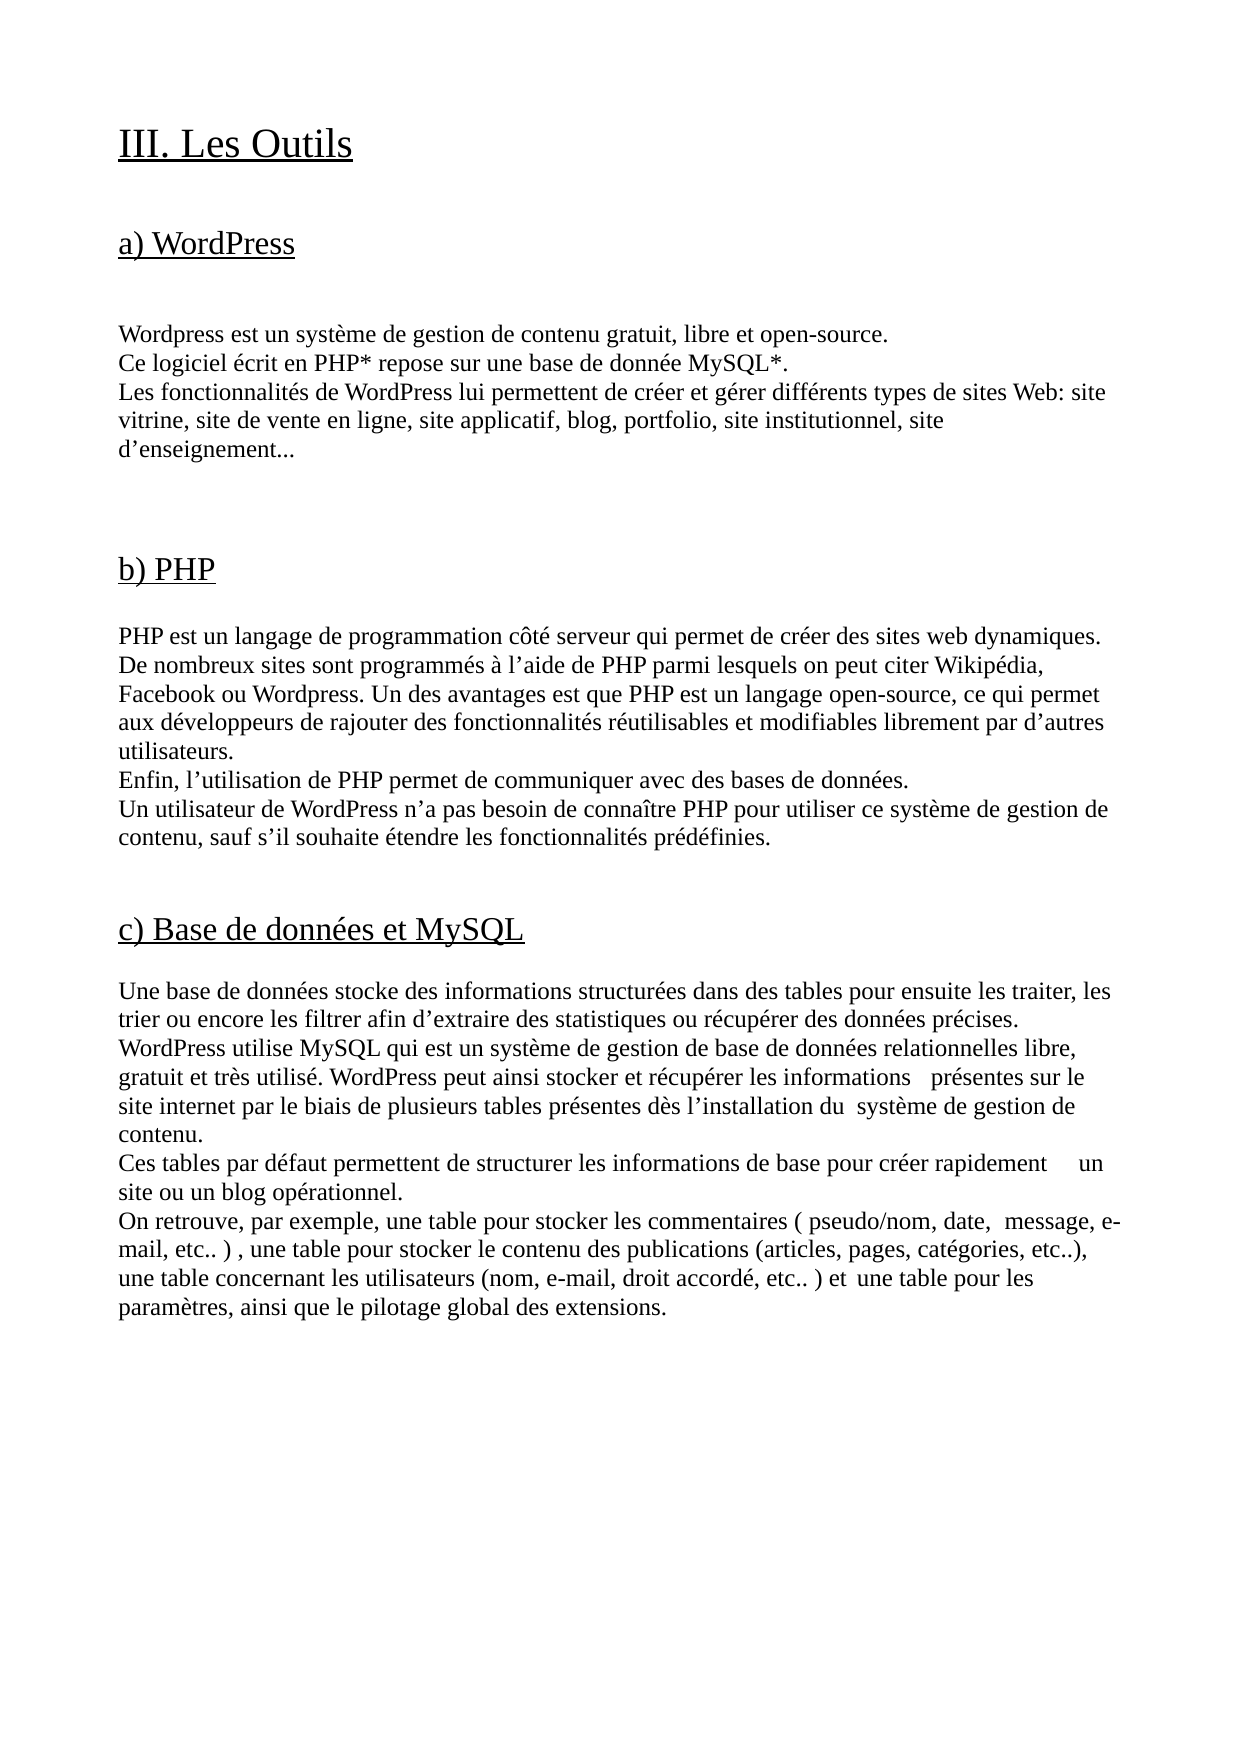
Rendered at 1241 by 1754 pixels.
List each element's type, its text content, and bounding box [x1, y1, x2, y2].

text On retrouve, par exemple, une table pour stocker les commentaires ( pseudo/nom, date, message, e-mail, etc.. ) , une table pour stocker le contenu des publications (articles, pages, catégories, etc..), une table concernant les utilisateurs (nom, e-mail, droit accordé, etc.. ) et une table pour les paramètres, ainsi que le pilotage global des extensions. [118, 1206, 1122, 1321]
text III. Les Outils [118, 118, 1122, 166]
text De nombreux sites sont programmés à l’aide de PHP parmi lesquels on peut citer Wikipédia, Facebook ou Wordpress. Un des avantages est que PHP est un langage open-source, ce qui permet aux développeurs de rajouter des fonctionnalités réutilisables et modifiables librement par d’autres utilisateurs. [118, 650, 1122, 765]
text Wordpress est un système de gestion de contenu gratuit, libre et open-source. [118, 319, 1122, 348]
text a) WordPress [118, 223, 1122, 262]
text c) Base de données et MySQL [118, 909, 1122, 947]
text Enfin, l’utilisation de PHP permet de communiquer avec des bases de données. [118, 765, 1122, 794]
text WordPress utilise MySQL qui est un système de gestion de base de données relationnelles libre, gratuit et très utilisé. WordPress peut ainsi stocker et récupérer les informations présentes sur le site internet par le biais de plusieurs tables présentes dès l’installation du système de gestion de contenu. [118, 1033, 1122, 1148]
text b) PHP [118, 549, 1122, 588]
text Ce logiciel écrit en PHP* repose sur une base de donnée MySQL*. [118, 348, 1122, 377]
text Ces tables par défaut permettent de structurer les informations de base pour créer rapidement un site ou un blog opérationnel. [118, 1148, 1122, 1206]
text Une base de données stocke des informations structurées dans des tables pour ensuite les traiter, les trier ou encore les filtrer afin d’extraire des statistiques ou récupérer des données précises. [118, 976, 1122, 1033]
text Un utilisateur de WordPress n’a pas besoin de connaître PHP pour utiliser ce système de gestion de contenu, sauf s’il souhaite étendre les fonctionnalités prédéfinies. [118, 794, 1122, 851]
text PHP est un langage de programmation côté serveur qui permet de créer des sites web dynamiques. [118, 621, 1122, 650]
text Les fonctionnalités de WordPress lui permettent de créer et gérer différents types de sites Web: site vitrine, site de vente en ligne, site applicatif, blog, portfolio, site institutionnel, site d’enseignement... [118, 377, 1122, 463]
